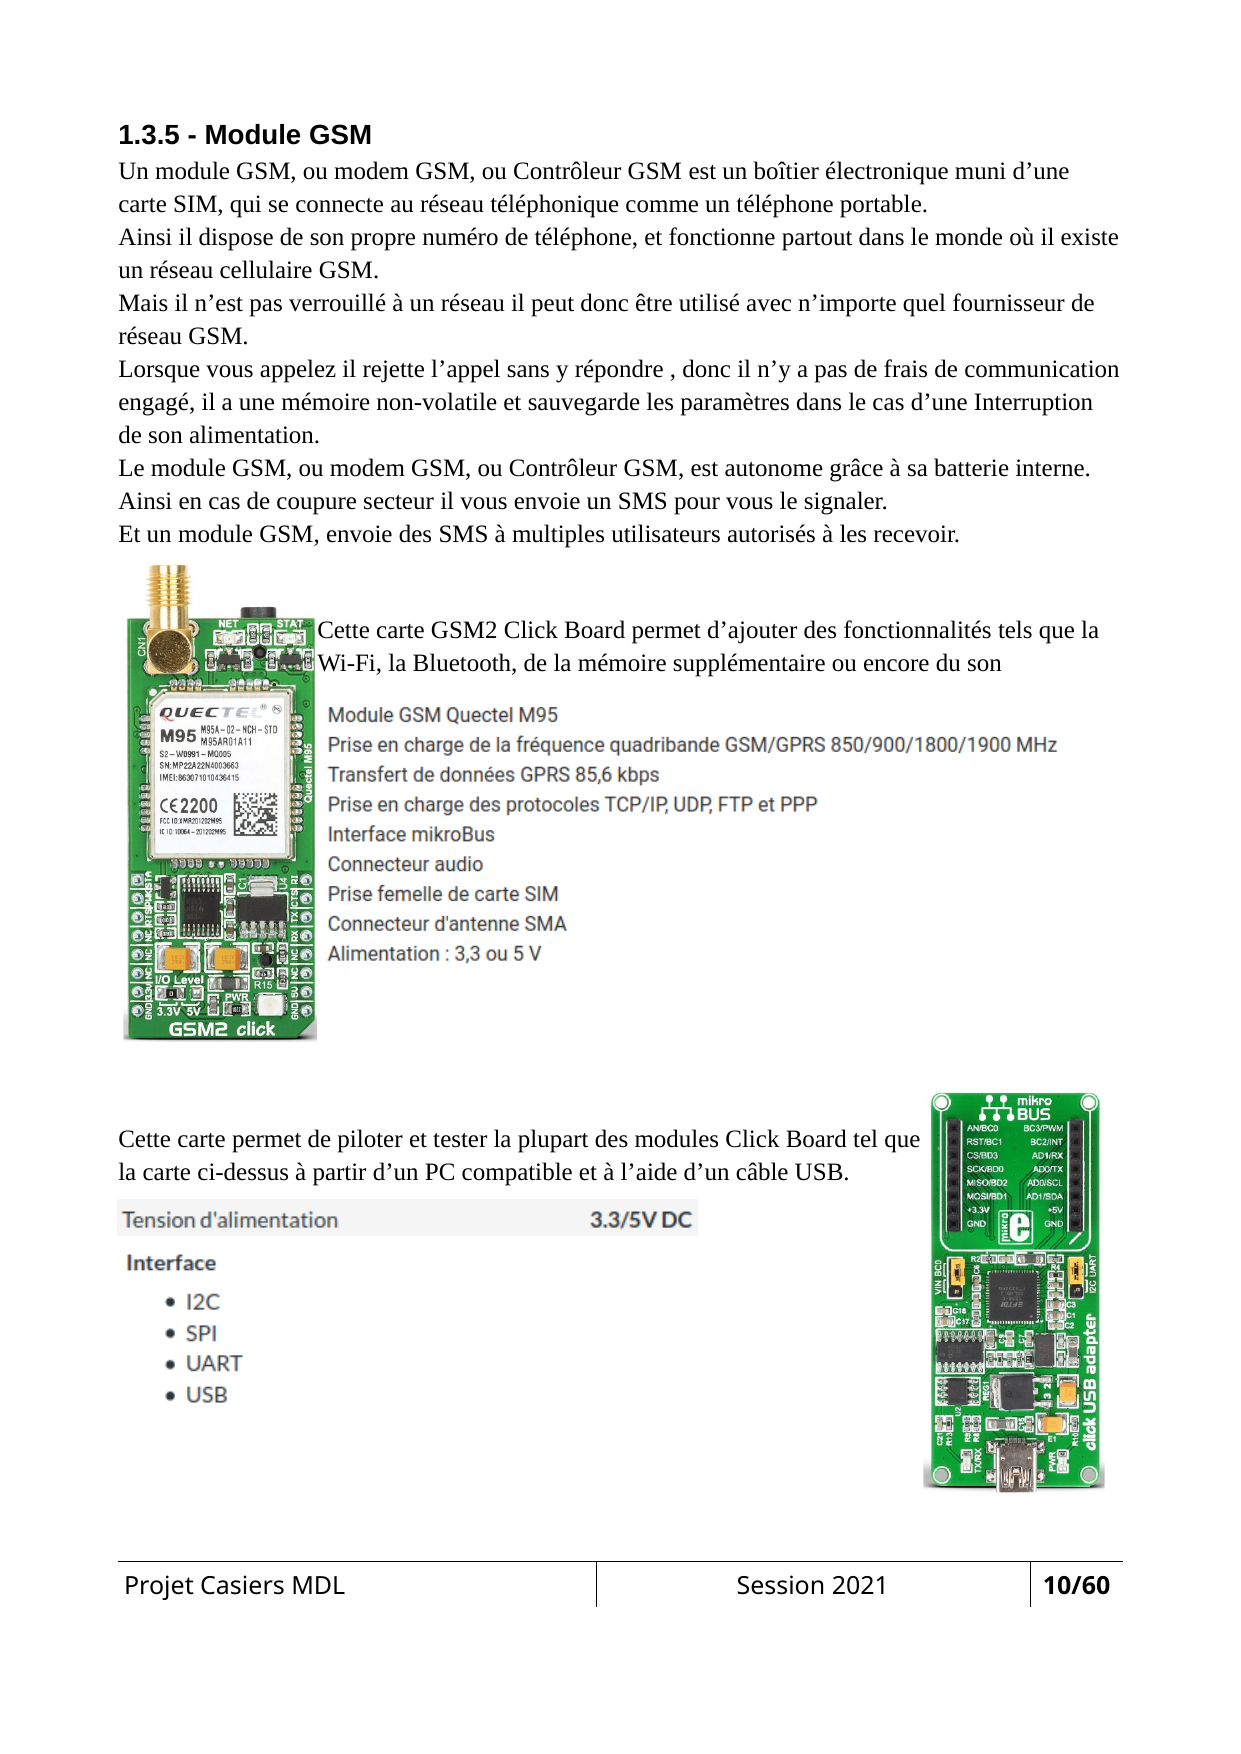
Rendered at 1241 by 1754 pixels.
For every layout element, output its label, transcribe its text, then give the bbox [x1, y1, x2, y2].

picture [117, 1199, 699, 1236]
picture [120, 1248, 252, 1417]
text Un module GSM, ou modem GSM, ou Contrôleur GSM est un boîtier électronique muni d’une carte SIM, qui se connecte au réseau téléphonique comme un téléphone portable. Ainsi il dispose de son propre numéro de téléphone, et fonctionne partout dans le monde où il existe un réseau cellulaire GSM. Mais il n’est pas verrouillé à un réseau il peut donc être utilisé avec n’importe quel fournisseur de réseau GSM. Lorsque vous appelez il rejette l’appel sans y répondre , donc il n’y a pas de frais de communication engagé, il a une mémoire non-volatile et sauvegarde les paramètres dans le cas d’une Interruption de son alimentation. Le module GSM, ou modem GSM, ou Contrôleur GSM, est autonome grâce à sa batterie interne. Ainsi en cas de coupure secteur il vous envoie un SMS pour vous le signaler. Et un module GSM, envoie des SMS à multiples utilisateurs autorisés à les recevoir. [118, 156, 1122, 548]
text Cette carte permet de piloter et tester la plupart des modules Click Board tel que la carte ci-dessus à partir d’un PC compatible et à l’aide d’un câble USB. [118, 1124, 923, 1186]
subtitle 1.3.5 - Module GSM [118, 118, 1122, 150]
text Cette carte GSM2 Click Board permet d’ajouter des fonctionnalités tels que la Wi-Fi, la Bluetooth, de la mémoire supplémentaire ou encore du son [318, 615, 1122, 676]
picture [123, 562, 318, 1042]
picture [923, 1087, 1105, 1494]
picture [324, 701, 1078, 972]
